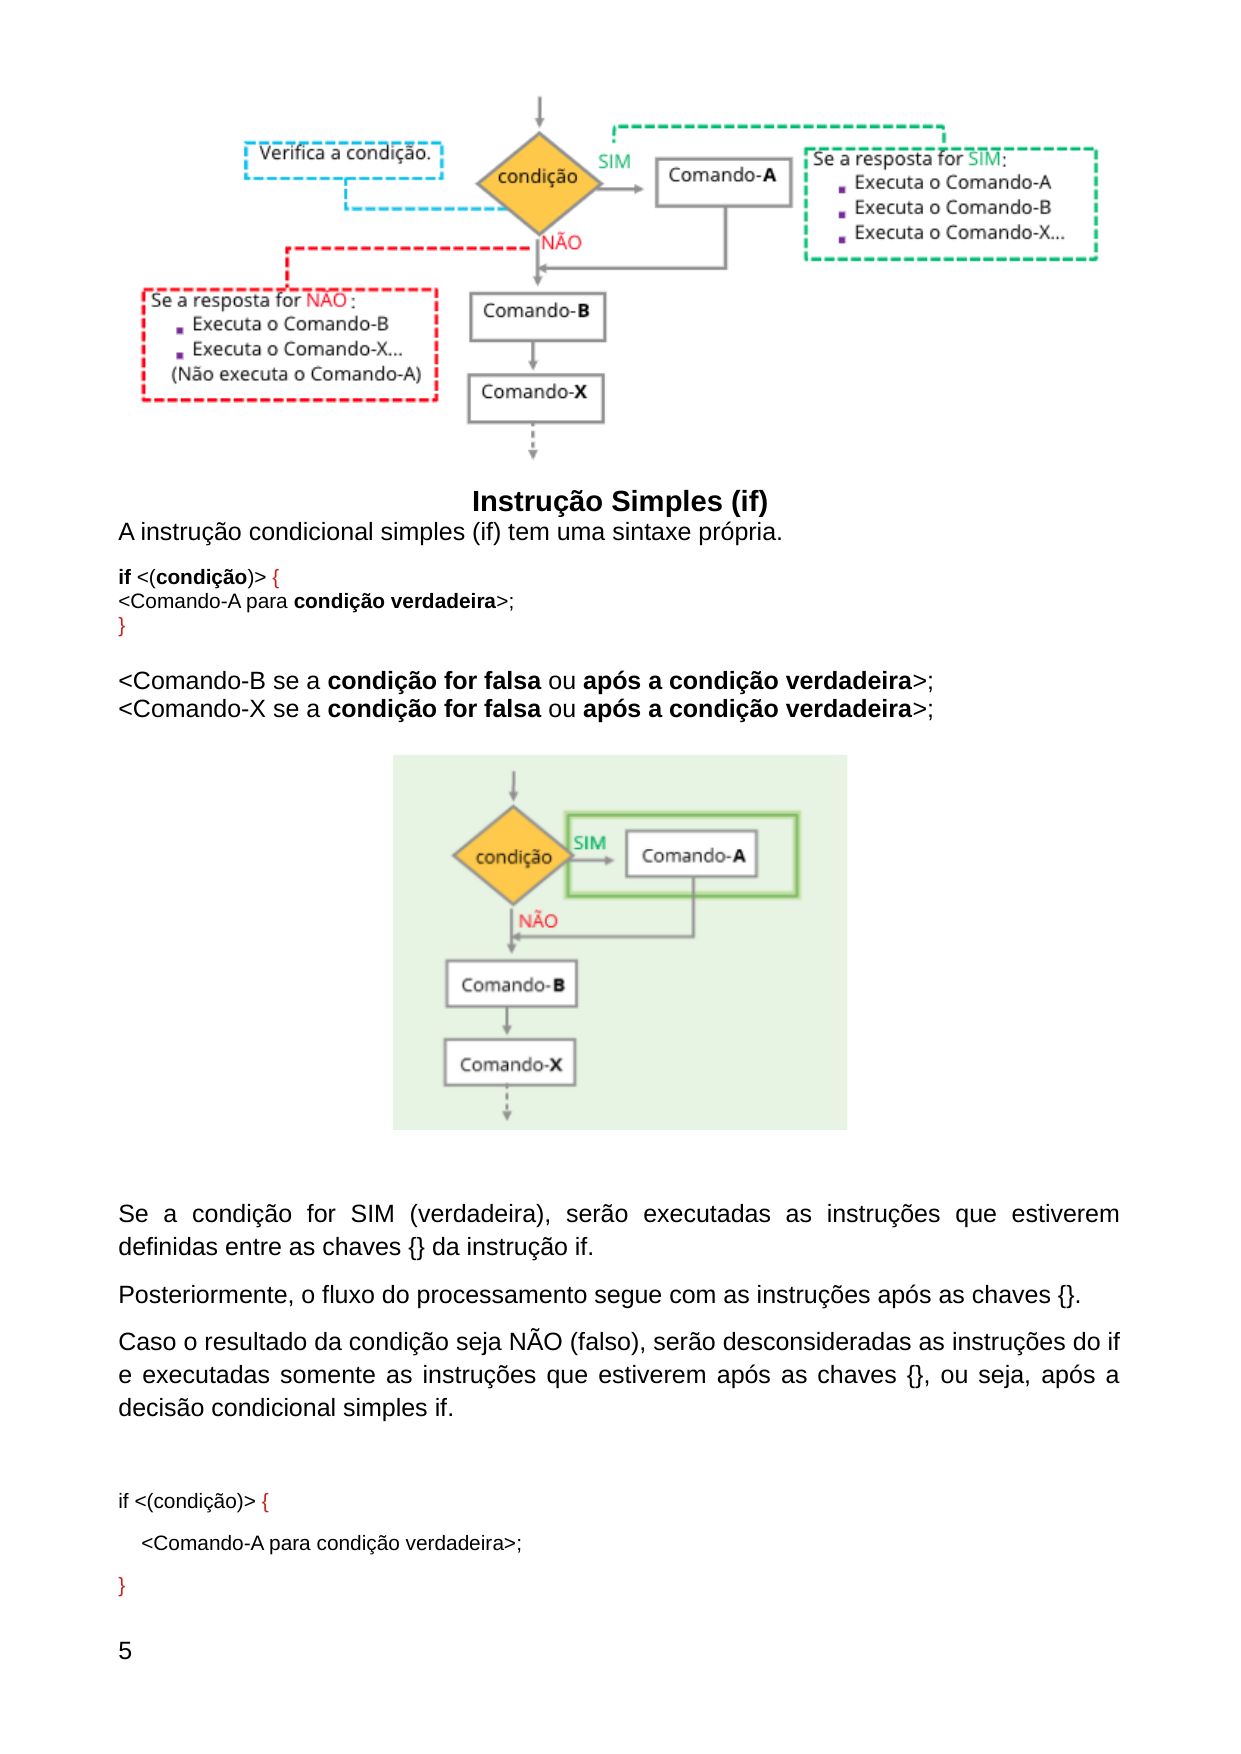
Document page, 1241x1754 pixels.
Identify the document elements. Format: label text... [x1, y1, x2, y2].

text if <(condição)> { [118, 1489, 1122, 1513]
text } [118, 613, 1122, 637]
text Posteriormente, o fluxo do processamento segue com as instruções após as chaves {}. [118, 1280, 1122, 1308]
text } [118, 1573, 1122, 1597]
text <Comando-A para condição verdadeira>; [118, 1531, 1122, 1555]
text <Comando-A para condição verdadeira>; [118, 589, 1122, 613]
text if <(condição)> { [118, 565, 1122, 589]
text <Comando-X se a condição for falsa ou após a condição verdadeira>; [118, 694, 1122, 723]
text Se a condição for SIM (verdadeira), serão executadas as instruções que estiverem definidas entre as chaves {} da instrução if. [118, 1199, 1122, 1261]
text Caso o resultado da condição seja NÃO (falso), serão desconsideradas as instruções do if e executadas somente as instruções que estiverem após as chaves {}, ou seja, após a decisão condicional simples if. [118, 1327, 1122, 1422]
text <Comando-B se a condição for falsa ou após a condição verdadeira>; [118, 666, 1122, 694]
subtitle Instrução Simples (if) [118, 143, 1122, 517]
text A instrução condicional simples (if) tem uma sintaxe própria. [118, 517, 1122, 546]
